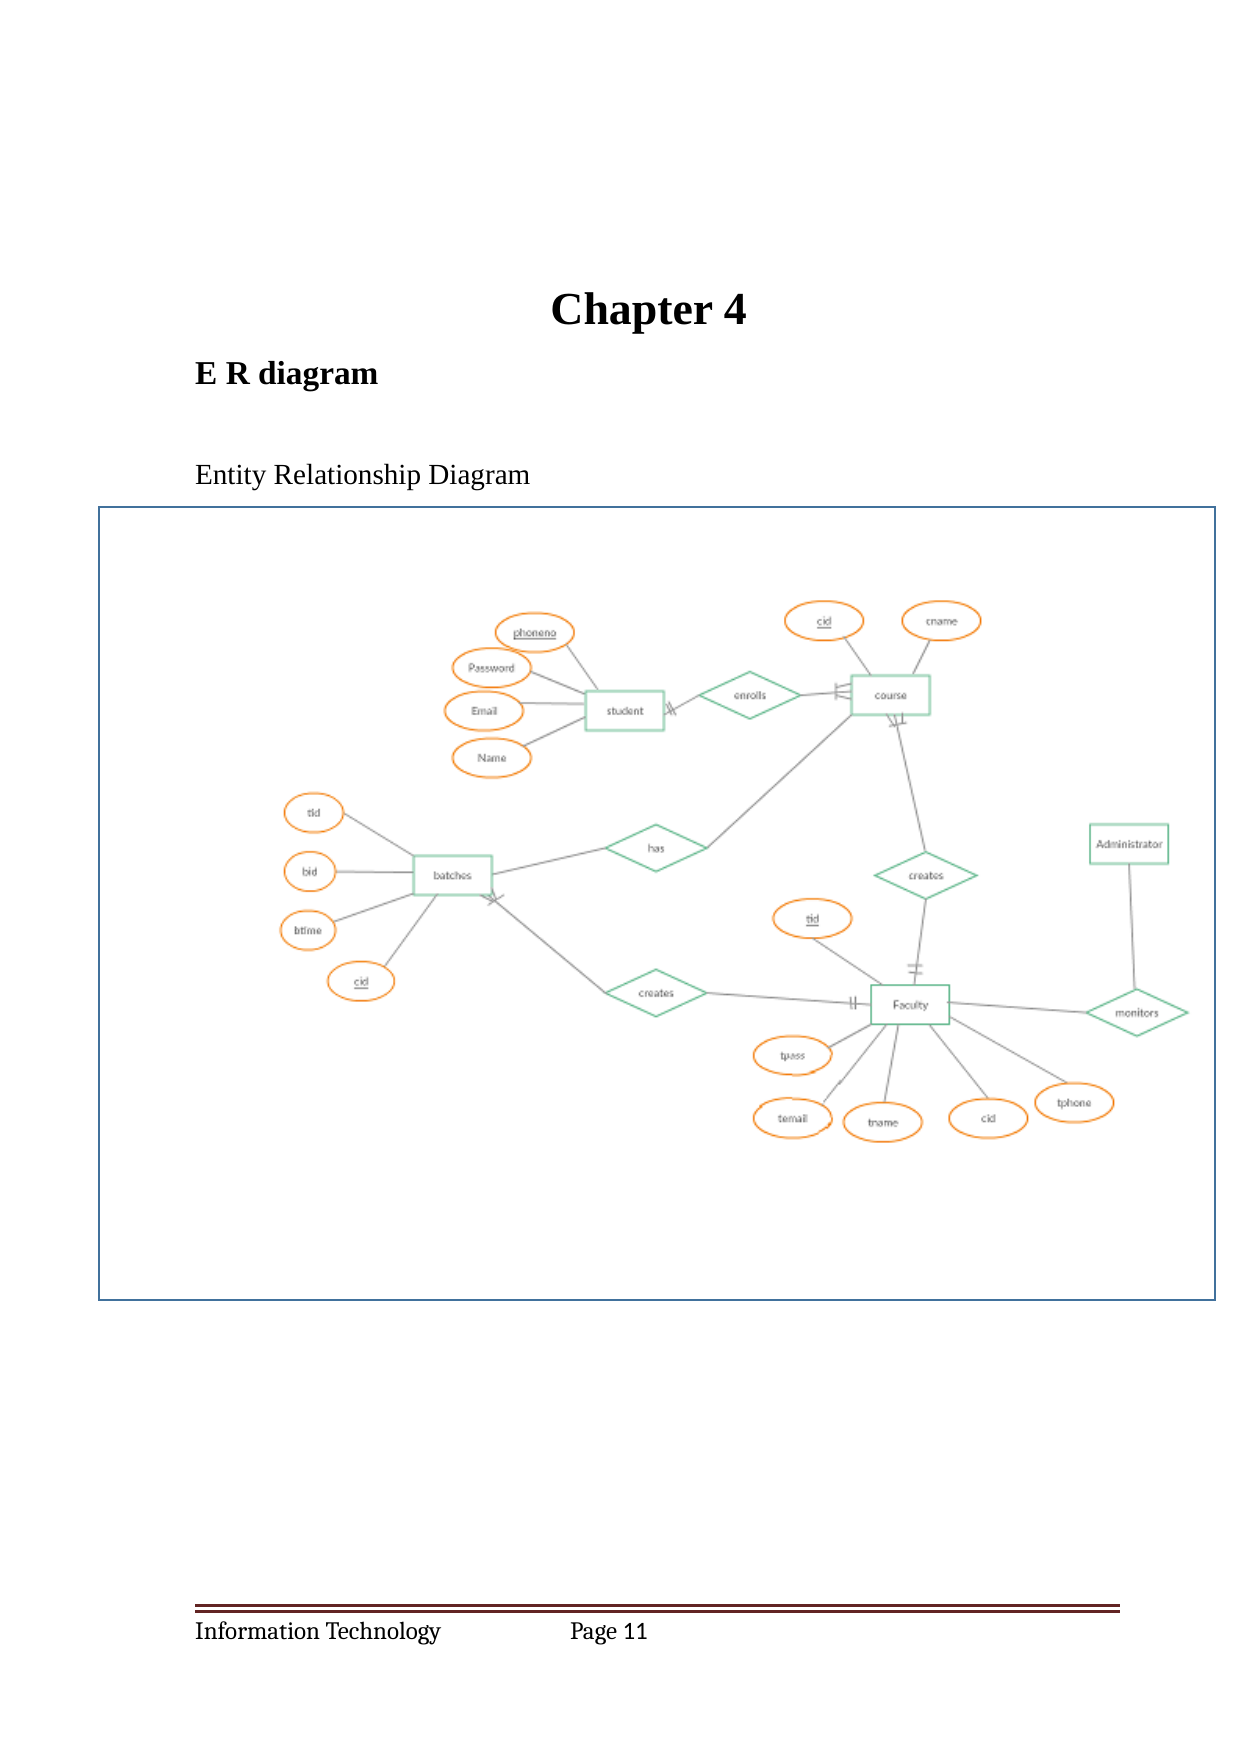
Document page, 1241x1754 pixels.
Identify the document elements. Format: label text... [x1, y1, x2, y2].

text Entity Relationship Diagram [195, 457, 1120, 490]
text Chapter 4 E R diagram [195, 282, 1120, 392]
